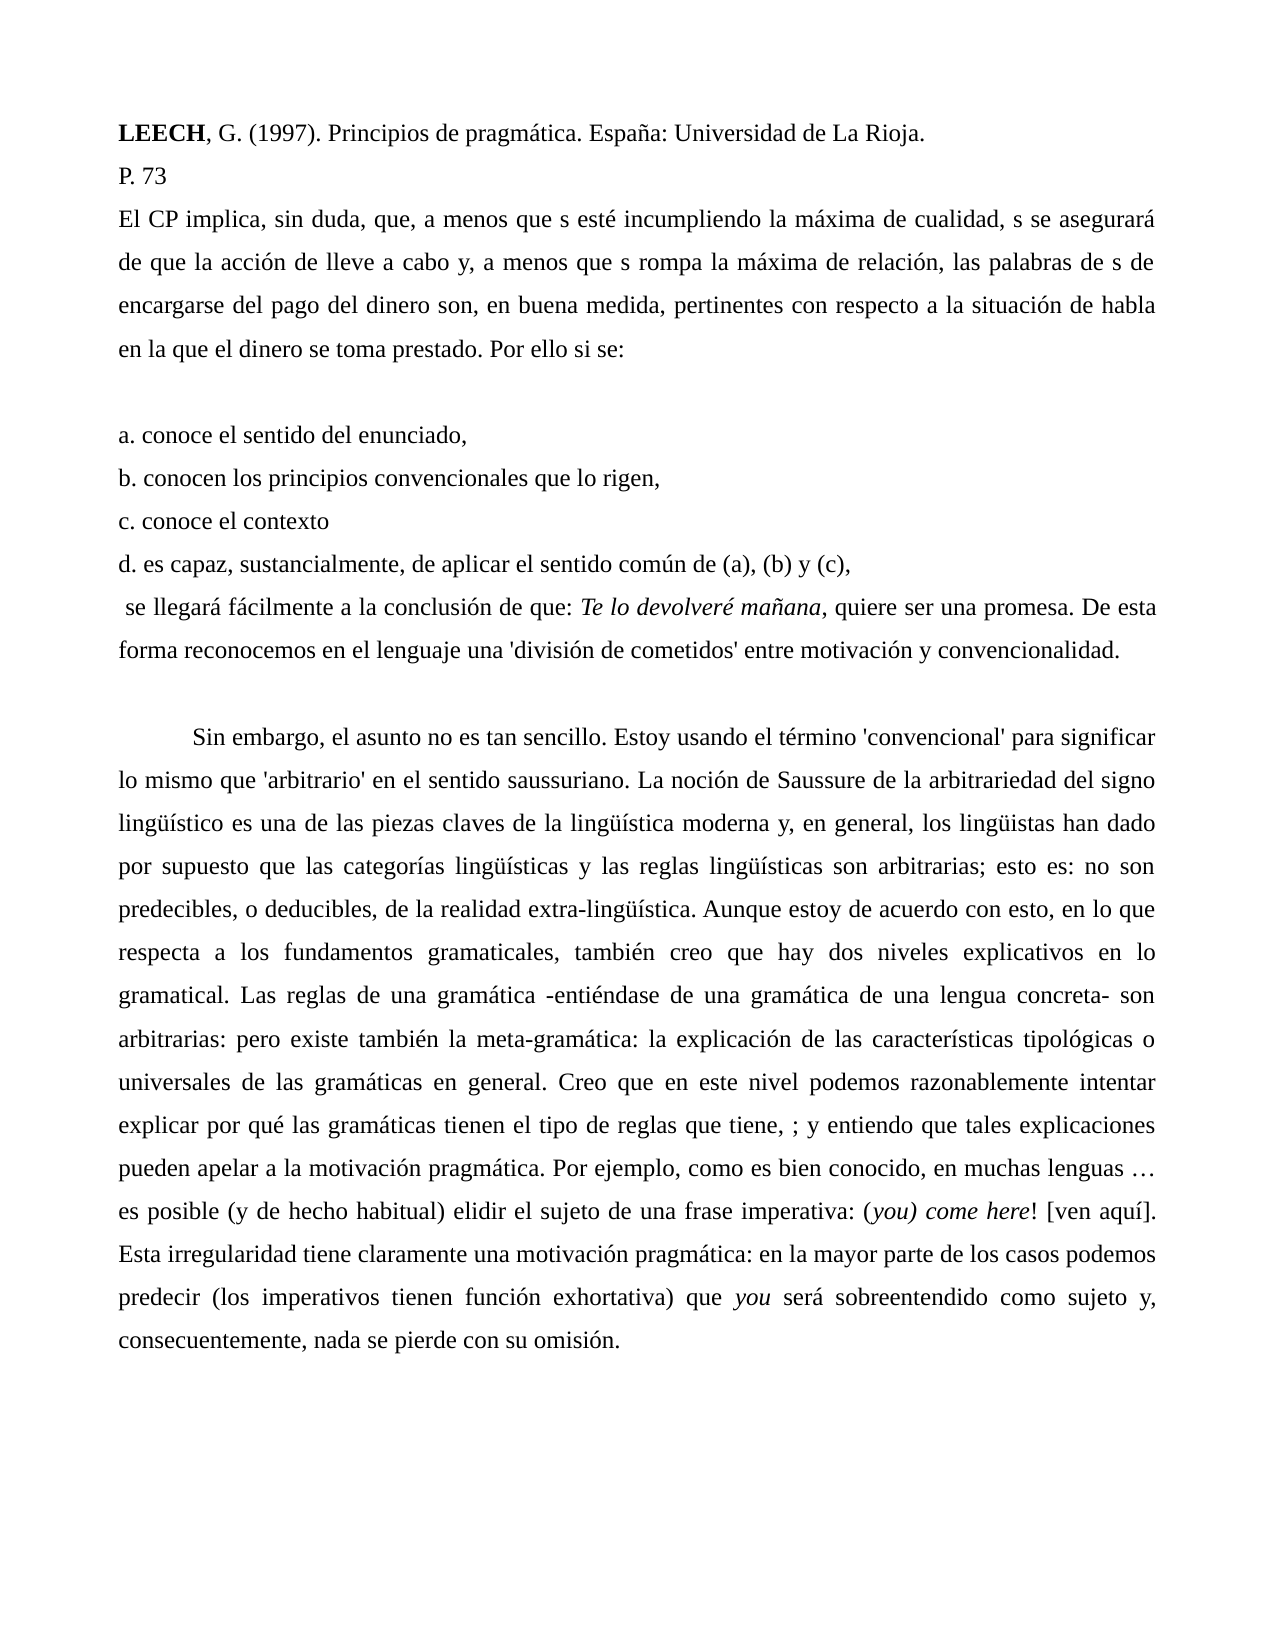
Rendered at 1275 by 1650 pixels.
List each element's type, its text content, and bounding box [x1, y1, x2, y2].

text a. conoce el sentido del enunciado, [118, 420, 1157, 449]
text d. es capaz, sustancialmente, de aplicar el sentido común de (a), (b) y (c), [118, 549, 1157, 578]
text P. 73 [118, 161, 1157, 190]
text El CP implica, sin duda, que, a menos que s esté incumpliendo la máxima de cualidad, s se asegurará de que la acción de lleve a cabo y, a menos que s rompa la máxima de relación, las palabras de s de encargarse del pago del dinero son, en buena medida, pertinentes con respecto a la situación de habla en la que el dinero se toma prestado. Por ello si se: [118, 204, 1157, 362]
text LEECH, G. (1997). Principios de pragmática. España: Universidad de La Rioja. [118, 118, 1157, 147]
text Sin embargo, el asunto no es tan sencillo. Estoy usando el término 'convencional' para significar lo mismo que 'arbitrario' en el sentido saussuriano. La noción de Saussure de la arbitrariedad del signo lingüístico es una de las piezas claves de la lingüística moderna y, en general, los lingüistas han dado por supuesto que las categorías lingüísticas y las reglas lingüísticas son arbitrarias; esto es: no son predecibles, o deducibles, de la realidad extra-lingüística. Aunque estoy de acuerdo con esto, en lo que respecta a los fundamentos gramaticales, también creo que hay dos niveles explicativos en lo gramatical. Las reglas de una gramática -entiéndase de una gramática de una lengua concreta- son arbitrarias: pero existe también la meta-gramática: la explicación de las características tipológicas o universales de las gramáticas en general. Creo que en este nivel podemos razonablemente intentar explicar por qué las gramáticas tienen el tipo de reglas que tiene, ; y entiendo que tales explicaciones pueden apelar a la motivación pragmática. Por ejemplo, como es bien conocido, en muchas lenguas … es posible (y de hecho habitual) elidir el sujeto de una frase imperativa: (you) come here! [ven aquí]. Esta irregularidad tiene claramente una motivación pragmática: en la mayor parte de los casos podemos predecir (los imperativos tienen función exhortativa) que you será sobreentendido como sujeto y, consecuentemente, nada se pierde con su omisión. [118, 722, 1157, 1354]
text b. conocen los principios convencionales que lo rigen, [118, 463, 1157, 492]
text se llegará fácilmente a la conclusión de que: Te lo devolveré mañana, quiere ser una promesa. De esta forma reconocemos en el lenguaje una 'división de cometidos' entre motivación y convencionalidad. [118, 592, 1157, 664]
text c. conoce el contexto [118, 506, 1157, 535]
